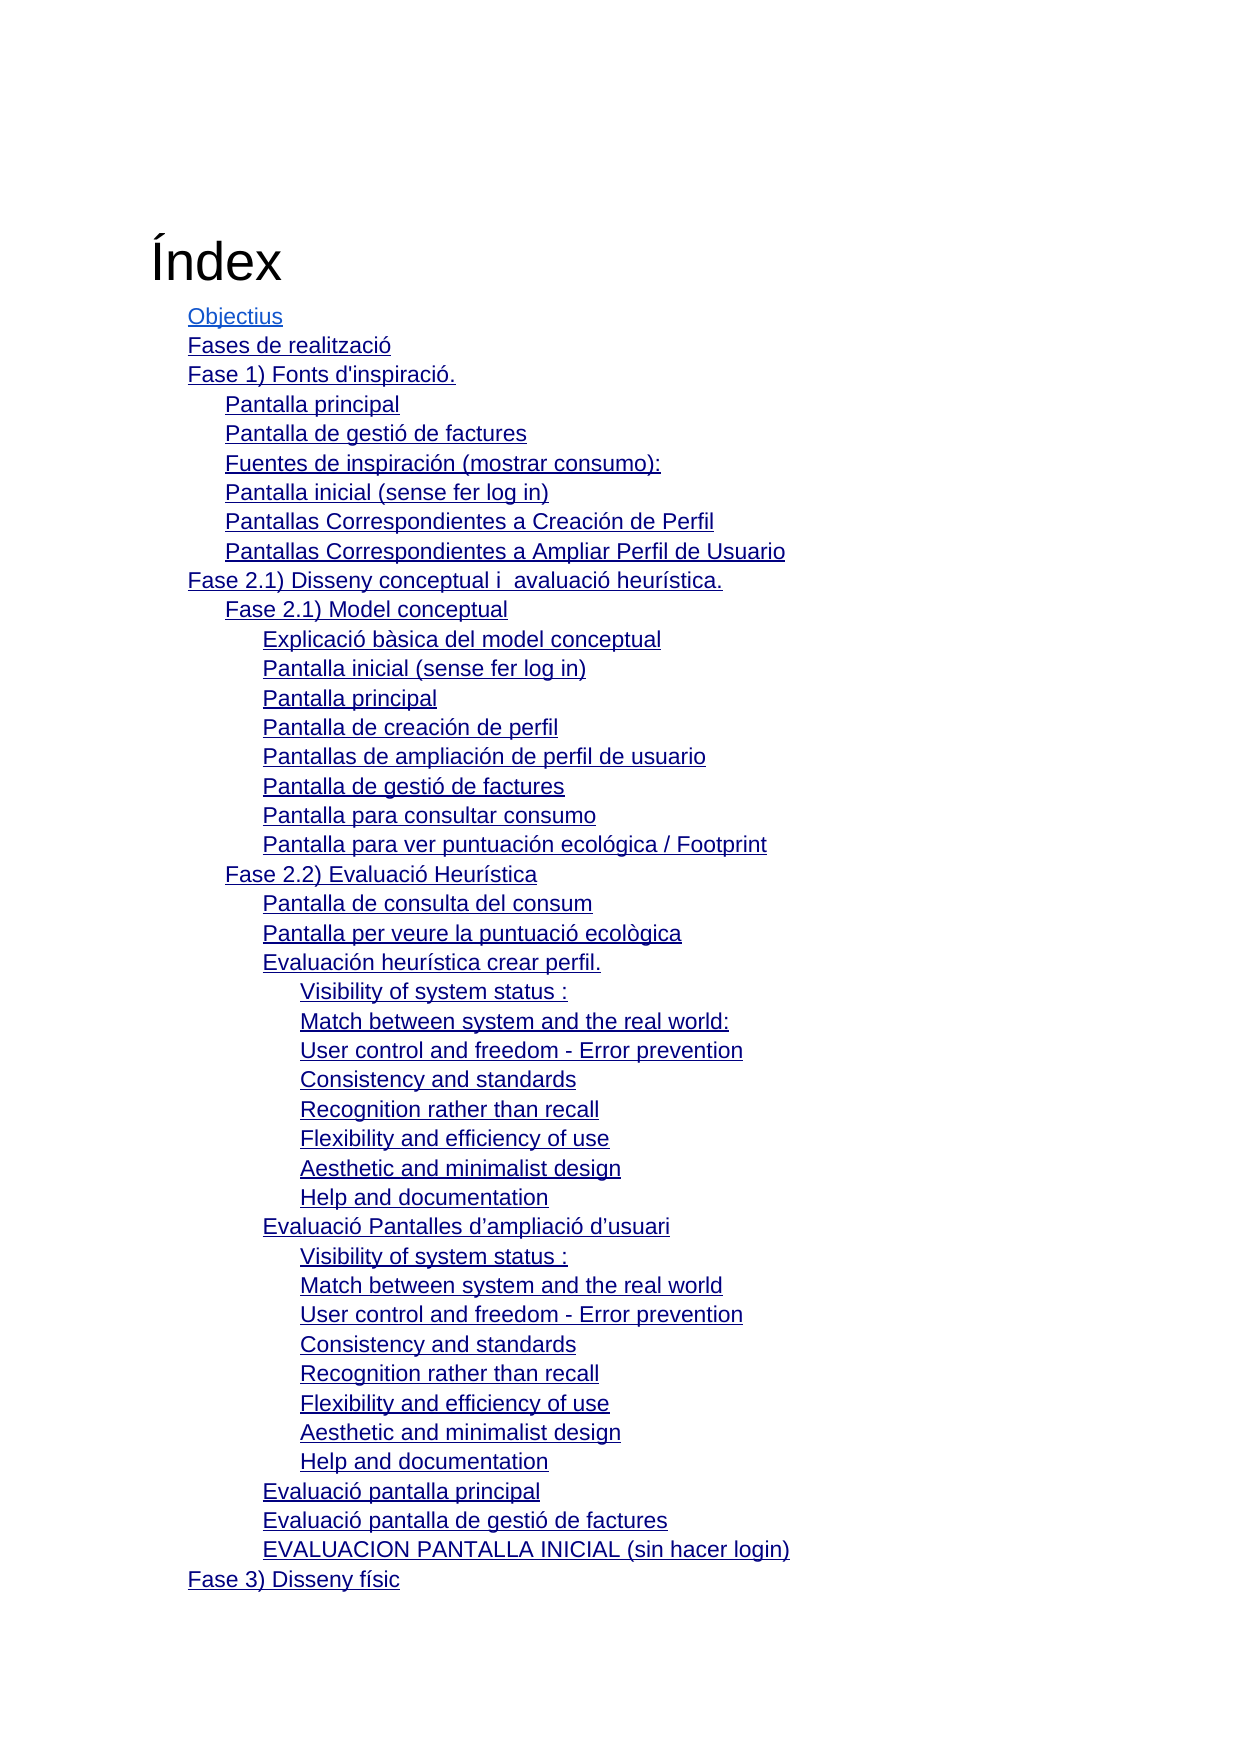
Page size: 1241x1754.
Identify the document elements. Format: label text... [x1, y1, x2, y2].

text Help and documentation [300, 1449, 1091, 1475]
text Pantalla principal [262, 685, 1091, 711]
title Índex [150, 231, 1091, 291]
text Explicació bàsica del model conceptual [262, 627, 1091, 652]
text Pantalla inicial (sense fer log in) [225, 480, 1091, 505]
text EVALUACION PANTALLA INICIAL (sin hacer login) [262, 1537, 1091, 1563]
text Pantallas Correspondientes a Ampliar Perfil de Usuario [225, 538, 1091, 564]
text Fuentes de inspiración (mostrar consumo): [225, 450, 1091, 476]
text Evaluación heurística crear perfil. [262, 950, 1091, 975]
text Consistency and standards [300, 1067, 1091, 1093]
text Fase 2.1) Disseny conceptual i avaluació heurística. [187, 568, 1091, 593]
text Pantalla de creación de perfil [262, 715, 1091, 740]
text Recognition rather than recall [300, 1361, 1091, 1387]
text Evaluació pantalla de gestió de factures [262, 1508, 1091, 1533]
text Pantalla de gestió de factures [262, 773, 1091, 799]
text Consistency and standards [300, 1332, 1091, 1357]
text Fase 2.1) Model conceptual [225, 597, 1091, 623]
text Aesthetic and minimalist design [300, 1420, 1091, 1445]
text User control and freedom - Error prevention [300, 1302, 1091, 1328]
text Fase 3) Disseny físic [187, 1567, 1091, 1592]
text Fases de realització [187, 333, 1091, 358]
text User control and freedom - Error prevention [300, 1038, 1091, 1063]
text Pantalla principal [225, 392, 1091, 417]
text Evaluació pantalla principal [262, 1478, 1091, 1504]
text Pantalla para ver puntuación ecológica / Footprint [262, 832, 1091, 858]
text Visibility of system status : [300, 979, 1091, 1005]
text Pantalla per veure la puntuació ecològica [262, 920, 1091, 946]
text Pantallas Correspondientes a Creación de Perfil [225, 509, 1091, 535]
text Pantalla de consulta del consum [262, 891, 1091, 917]
text Objectius [187, 303, 1091, 329]
text Pantalla de gestió de factures [225, 421, 1091, 447]
text Pantalla para consultar consumo [262, 803, 1091, 828]
text Fase 2.2) Evaluació Heurística [225, 862, 1091, 887]
text Pantallas de ampliación de perfil de usuario [262, 744, 1091, 770]
text Pantalla inicial (sense fer log in) [262, 656, 1091, 682]
text Match between system and the real world [300, 1273, 1091, 1298]
text Help and documentation [300, 1185, 1091, 1210]
text Match between system and the real world: [300, 1008, 1091, 1034]
text Aesthetic and minimalist design [300, 1155, 1091, 1181]
text Recognition rather than recall [300, 1097, 1091, 1122]
text Flexibility and efficiency of use [300, 1390, 1091, 1416]
text Fase 1) Fonts d'inspiració. [187, 362, 1091, 388]
text Evaluació Pantalles d’ampliació d’usuari [262, 1214, 1091, 1240]
text Flexibility and efficiency of use [300, 1126, 1091, 1152]
text Visibility of system status : [300, 1243, 1091, 1269]
